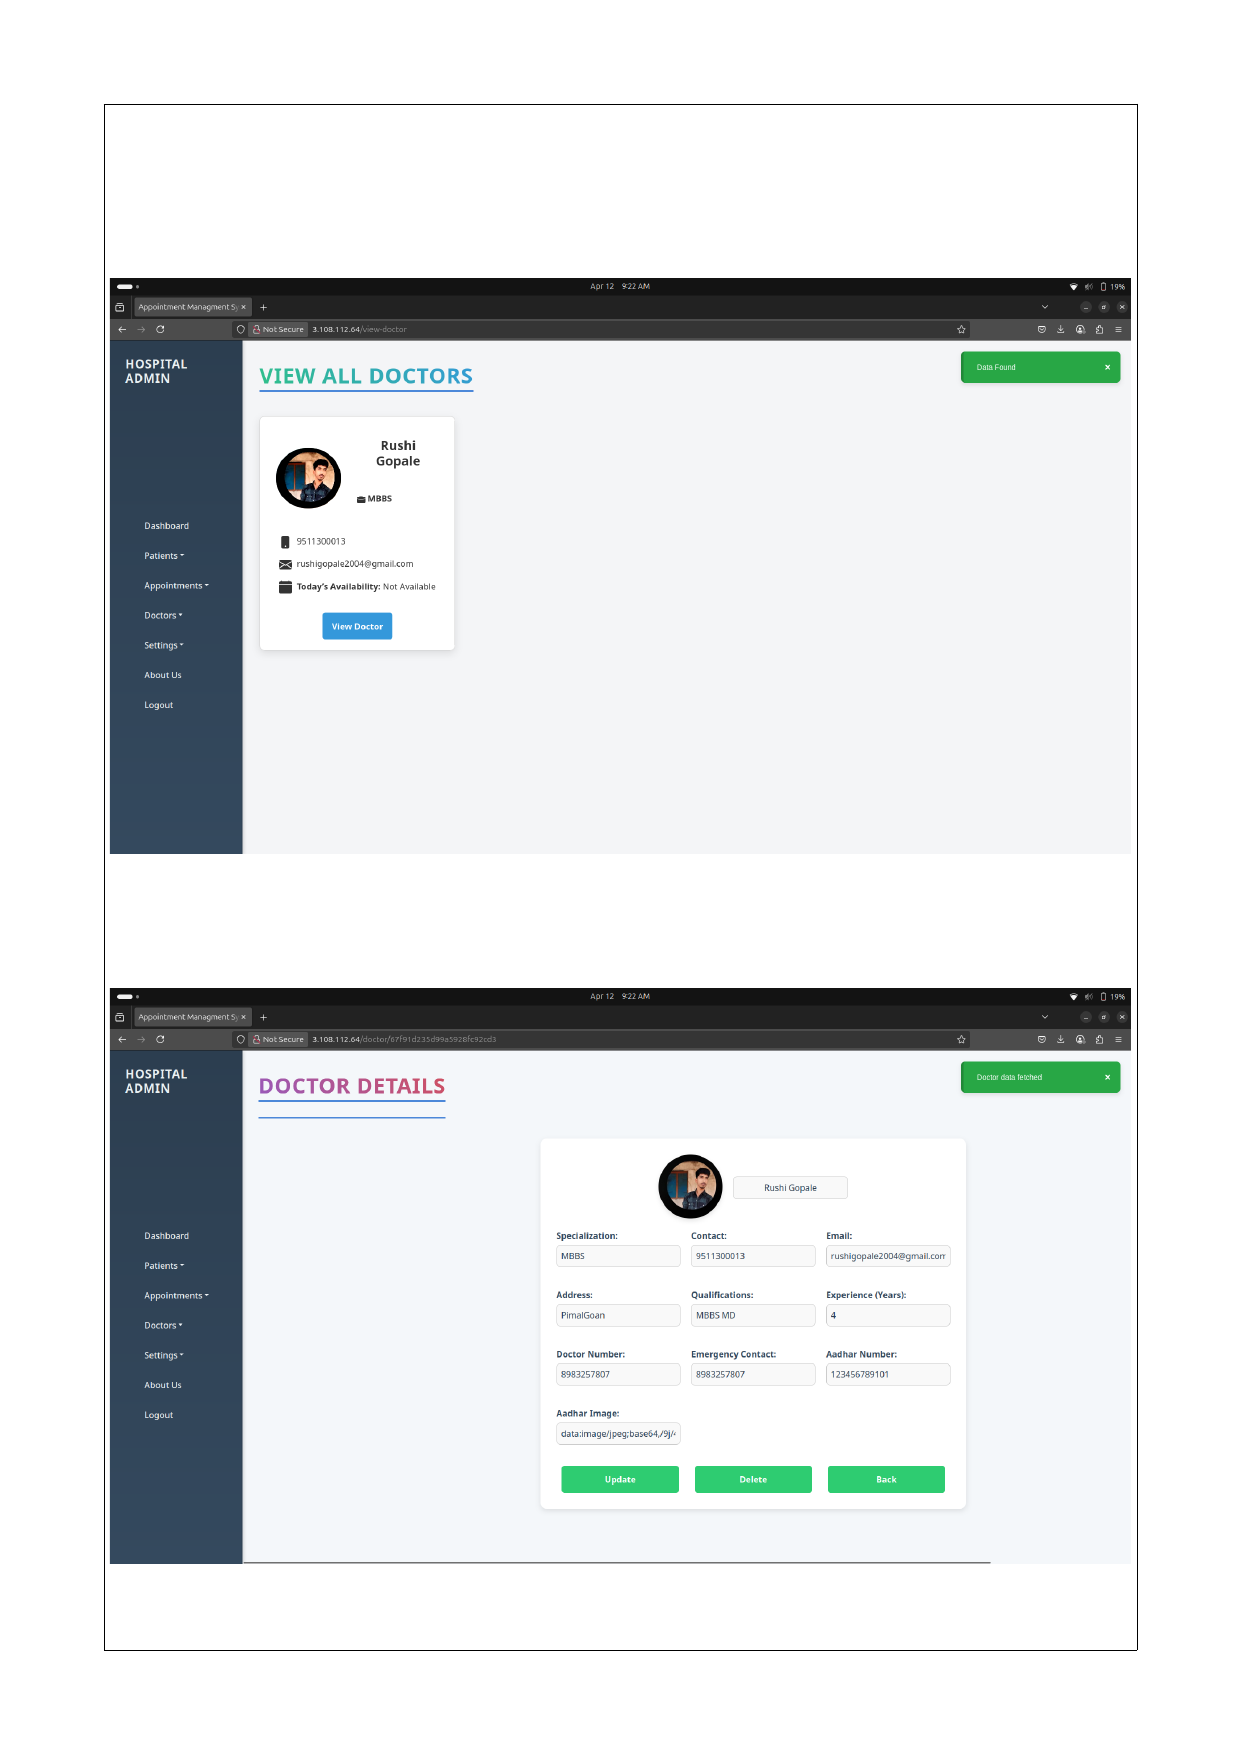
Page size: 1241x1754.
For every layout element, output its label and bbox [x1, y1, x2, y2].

picture [109, 988, 1131, 1564]
picture [109, 278, 1131, 854]
